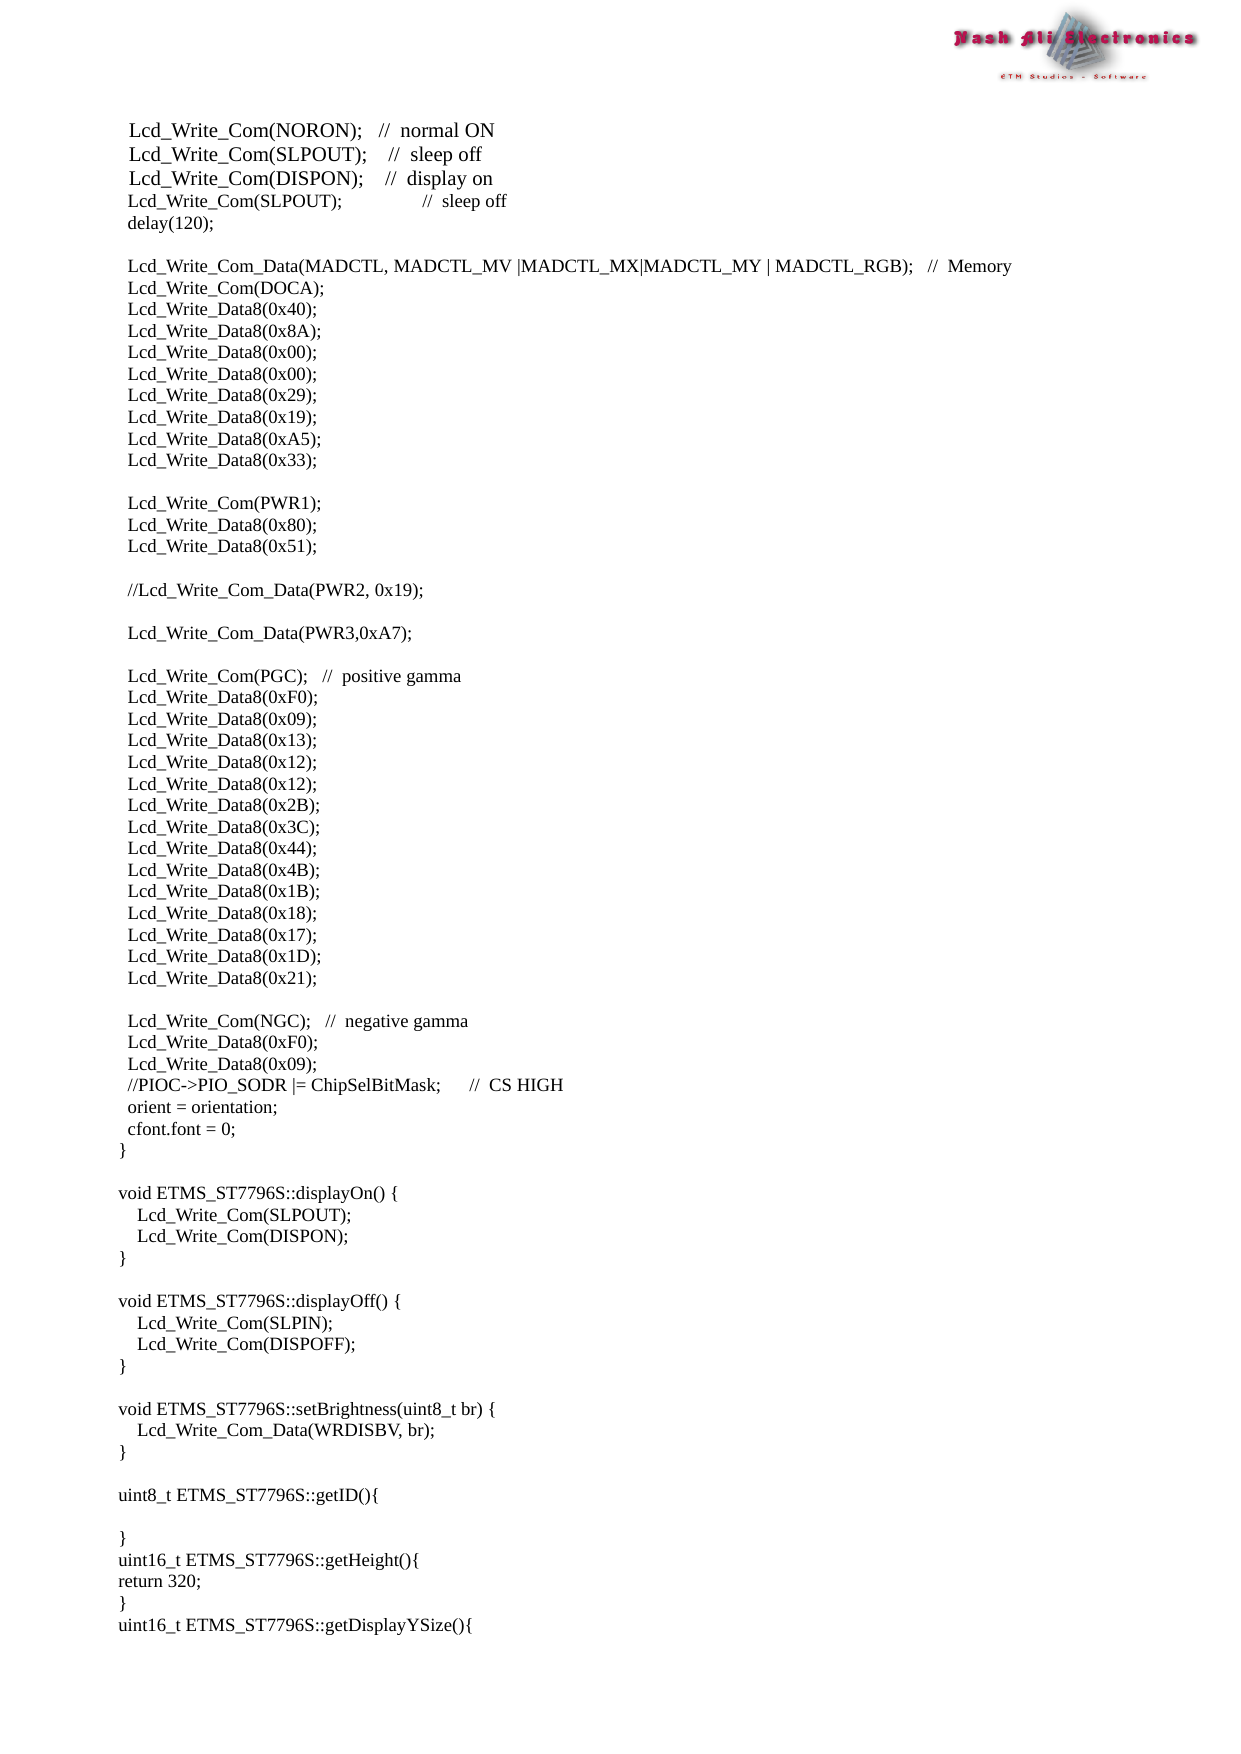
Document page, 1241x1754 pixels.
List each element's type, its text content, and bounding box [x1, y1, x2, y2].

text Lcd_Write_Com_Data(MADCTL, MADCTL_MV |MADCTL_MX|MADCTL_MY | MADCTL_RGB); // Memory [118, 255, 1122, 277]
text Lcd_Write_Com(DOCA); [118, 277, 1122, 298]
text Lcd_Write_Data8(0x09); [118, 708, 1122, 729]
text Lcd_Write_Data8(0xF0); [118, 1031, 1122, 1053]
text Lcd_Write_Com(NGC); // negative gamma [118, 1010, 1122, 1031]
text Lcd_Write_Com(DISPON); [118, 1225, 1122, 1247]
text } [118, 1247, 1122, 1268]
text Lcd_Write_Data8(0x21); [118, 967, 1122, 988]
picture [917, 0, 1240, 89]
text delay(120); [118, 212, 1122, 233]
text } [118, 1441, 1122, 1462]
text Lcd_Write_Data8(0x1B); [118, 880, 1122, 902]
text Lcd_Write_Data8(0x33); [118, 449, 1122, 471]
text Lcd_Write_Data8(0x12); [118, 772, 1122, 794]
text Lcd_Write_Data8(0xA5); [118, 427, 1122, 449]
text uint16_t ETMS_ST7796S::getHeight(){ [118, 1549, 1122, 1570]
text Lcd_Write_Com(PGC); // positive gamma [118, 665, 1122, 686]
text Lcd_Write_Data8(0x51); [118, 535, 1122, 557]
text Lcd_Write_Data8(0x1D); [118, 945, 1122, 967]
text Lcd_Write_Data8(0x4B); [118, 859, 1122, 880]
text orient = orientation; [118, 1096, 1122, 1117]
text void ETMS_ST7796S::displayOff() { [118, 1290, 1122, 1312]
text Lcd_Write_Data8(0x13); [118, 729, 1122, 751]
text Lcd_Write_Data8(0x19); [118, 406, 1122, 427]
text } [118, 1592, 1122, 1613]
text Lcd_Write_Data8(0xF0); [118, 686, 1122, 708]
text Lcd_Write_Com_Data(WRDISBV, br); [118, 1419, 1122, 1441]
text Lcd_Write_Data8(0x09); [118, 1053, 1122, 1074]
text Lcd_Write_Data8(0x8A); [118, 320, 1122, 341]
text Lcd_Write_Com(SLPOUT); // sleep off [118, 190, 1122, 212]
text Lcd_Write_Com(SLPIN); [118, 1312, 1122, 1333]
text Lcd_Write_Data8(0x80); [118, 514, 1122, 535]
text Lcd_Write_Data8(0x00); [118, 341, 1122, 363]
text Lcd_Write_Data8(0x40); [118, 298, 1122, 320]
text void ETMS_ST7796S::displayOn() { [118, 1182, 1122, 1204]
text } [118, 1139, 1122, 1161]
text Lcd_Write_Com(PWR1); [118, 492, 1122, 514]
text Lcd_Write_Data8(0x44); [118, 837, 1122, 859]
text Lcd_Write_Data8(0x2B); [118, 794, 1122, 816]
text return 320; [118, 1570, 1122, 1592]
text Lcd_Write_Com(NORON); // normal ON [118, 118, 1122, 142]
text Lcd_Write_Data8(0x00); [118, 363, 1122, 384]
text Lcd_Write_Com_Data(PWR3,0xA7); [118, 622, 1122, 643]
text //Lcd_Write_Com_Data(PWR2, 0x19); [118, 578, 1122, 600]
text uint16_t ETMS_ST7796S::getDisplayYSize(){ [118, 1613, 1122, 1635]
text Lcd_Write_Data8(0x12); [118, 751, 1122, 772]
text Lcd_Write_Data8(0x18); [118, 902, 1122, 923]
text } [118, 1355, 1122, 1376]
text uint8_t ETMS_ST7796S::getID(){ [118, 1484, 1122, 1506]
text Lcd_Write_Com(DISPOFF); [118, 1333, 1122, 1355]
text cfont.font = 0; [118, 1117, 1122, 1139]
text void ETMS_ST7796S::setBrightness(uint8_t br) { [118, 1398, 1122, 1419]
text Lcd_Write_Data8(0x29); [118, 384, 1122, 406]
text //PIOC->PIO_SODR |= ChipSelBitMask; // CS HIGH [118, 1074, 1122, 1096]
text Lcd_Write_Data8(0x3C); [118, 816, 1122, 837]
text Lcd_Write_Data8(0x17); [118, 923, 1122, 945]
text Lcd_Write_Com(SLPOUT); [118, 1204, 1122, 1225]
text Lcd_Write_Com(DISPON); // display on [118, 166, 1122, 190]
text } [118, 1527, 1122, 1549]
text Lcd_Write_Com(SLPOUT); // sleep off [118, 142, 1122, 166]
